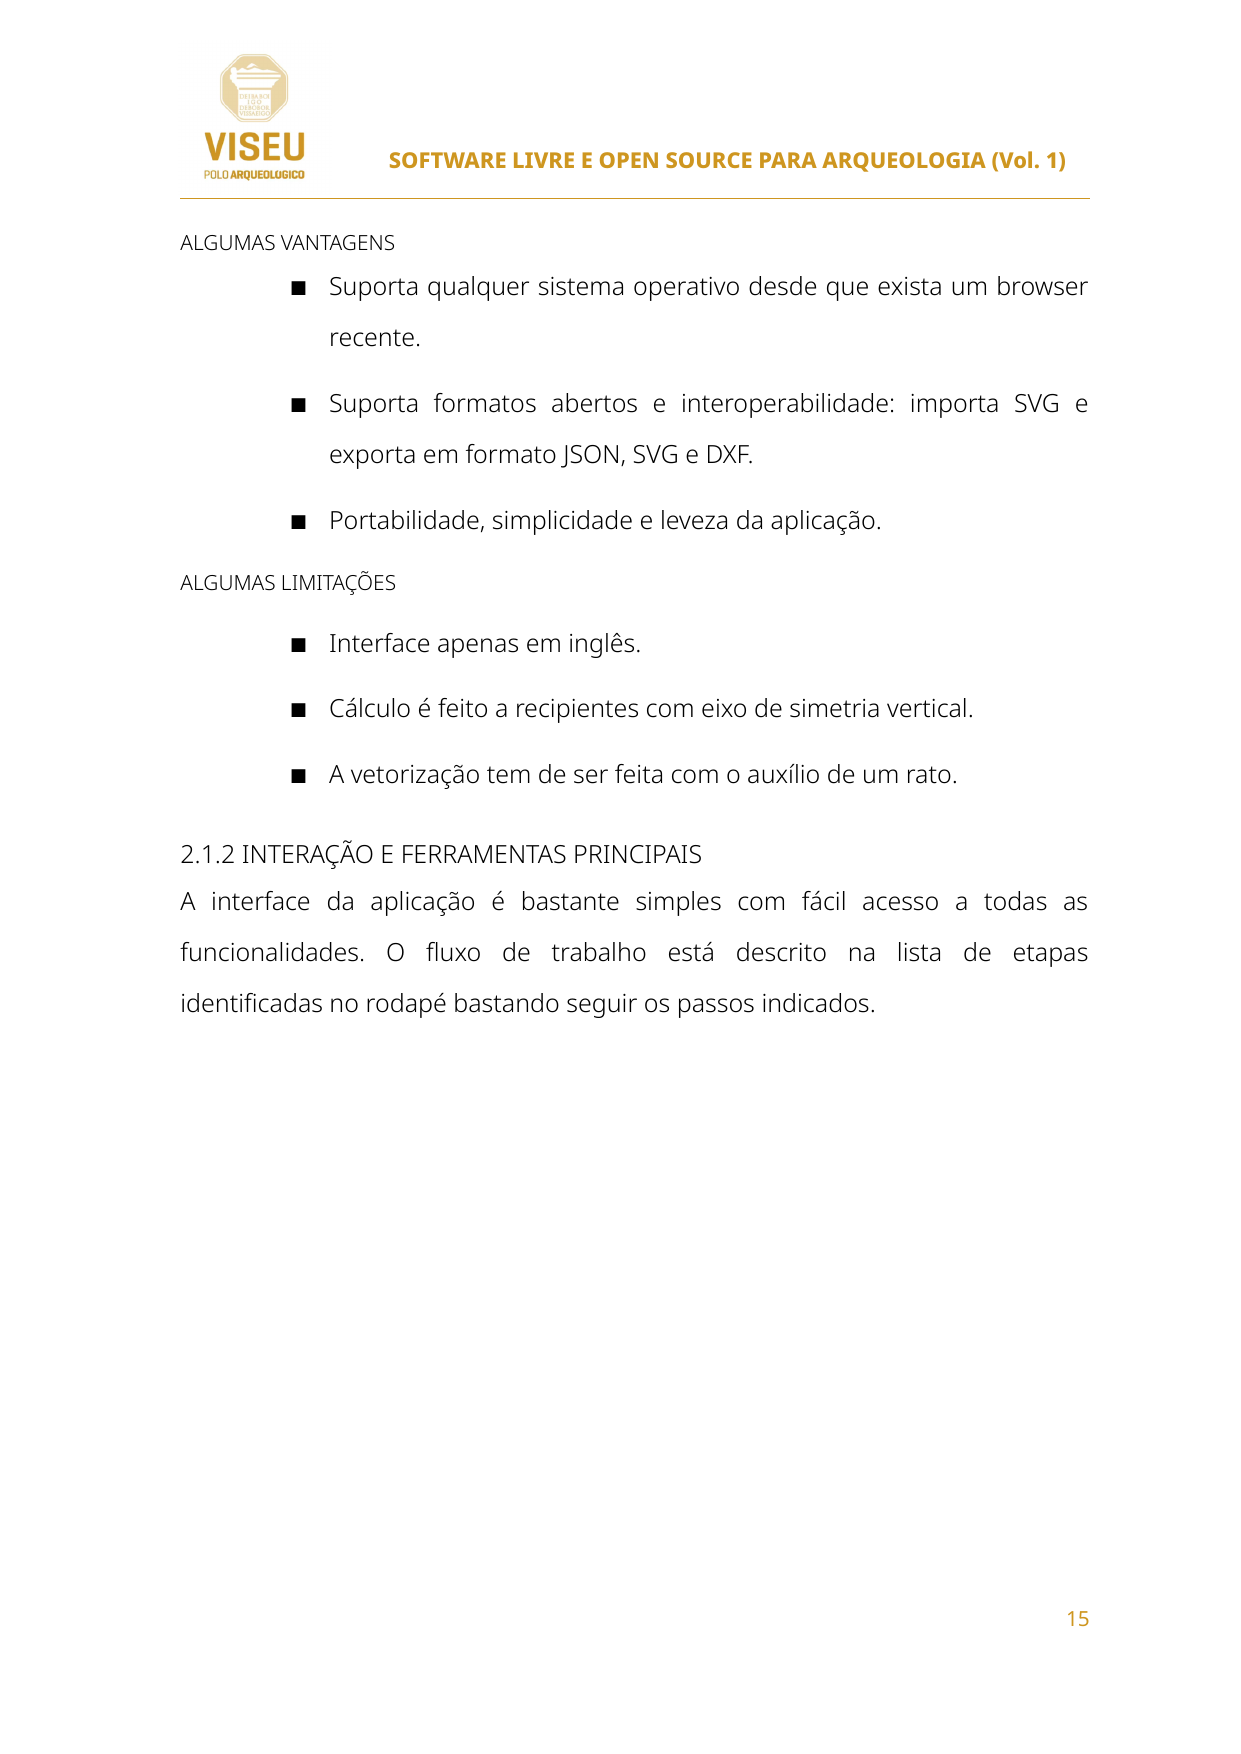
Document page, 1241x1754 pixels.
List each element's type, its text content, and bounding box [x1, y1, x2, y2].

subtitle 2.1.2 Interação e ferramentas principais [180, 837, 1090, 871]
text Algumas limitações [180, 568, 1090, 596]
text A interface da aplicação é bastante simples com fácil acesso a todas as funcionalidades. O fluxo de trabalho está descrito na lista de etapas identificadas no rodapé bastando seguir os passos indicados. [180, 883, 1090, 1019]
list Interface apenas em inglês. [291, 625, 1090, 659]
list Suporta qualquer sistema operativo desde que exista um browser recente. [291, 269, 1090, 354]
list A vetorização tem de ser feita com o auxílio de um rato. [291, 756, 1090, 791]
subtitle Algumas vantagens [180, 228, 1090, 257]
list Portabilidade, simplicidade e leveza da aplicação. [291, 502, 1090, 536]
list Suporta formatos abertos e interoperabilidade: importa SVG e exporta em formato JSON, SVG e DXF. [291, 386, 1090, 471]
list Cálculo é feito a recipientes com eixo de simetria vertical. [291, 691, 1090, 725]
